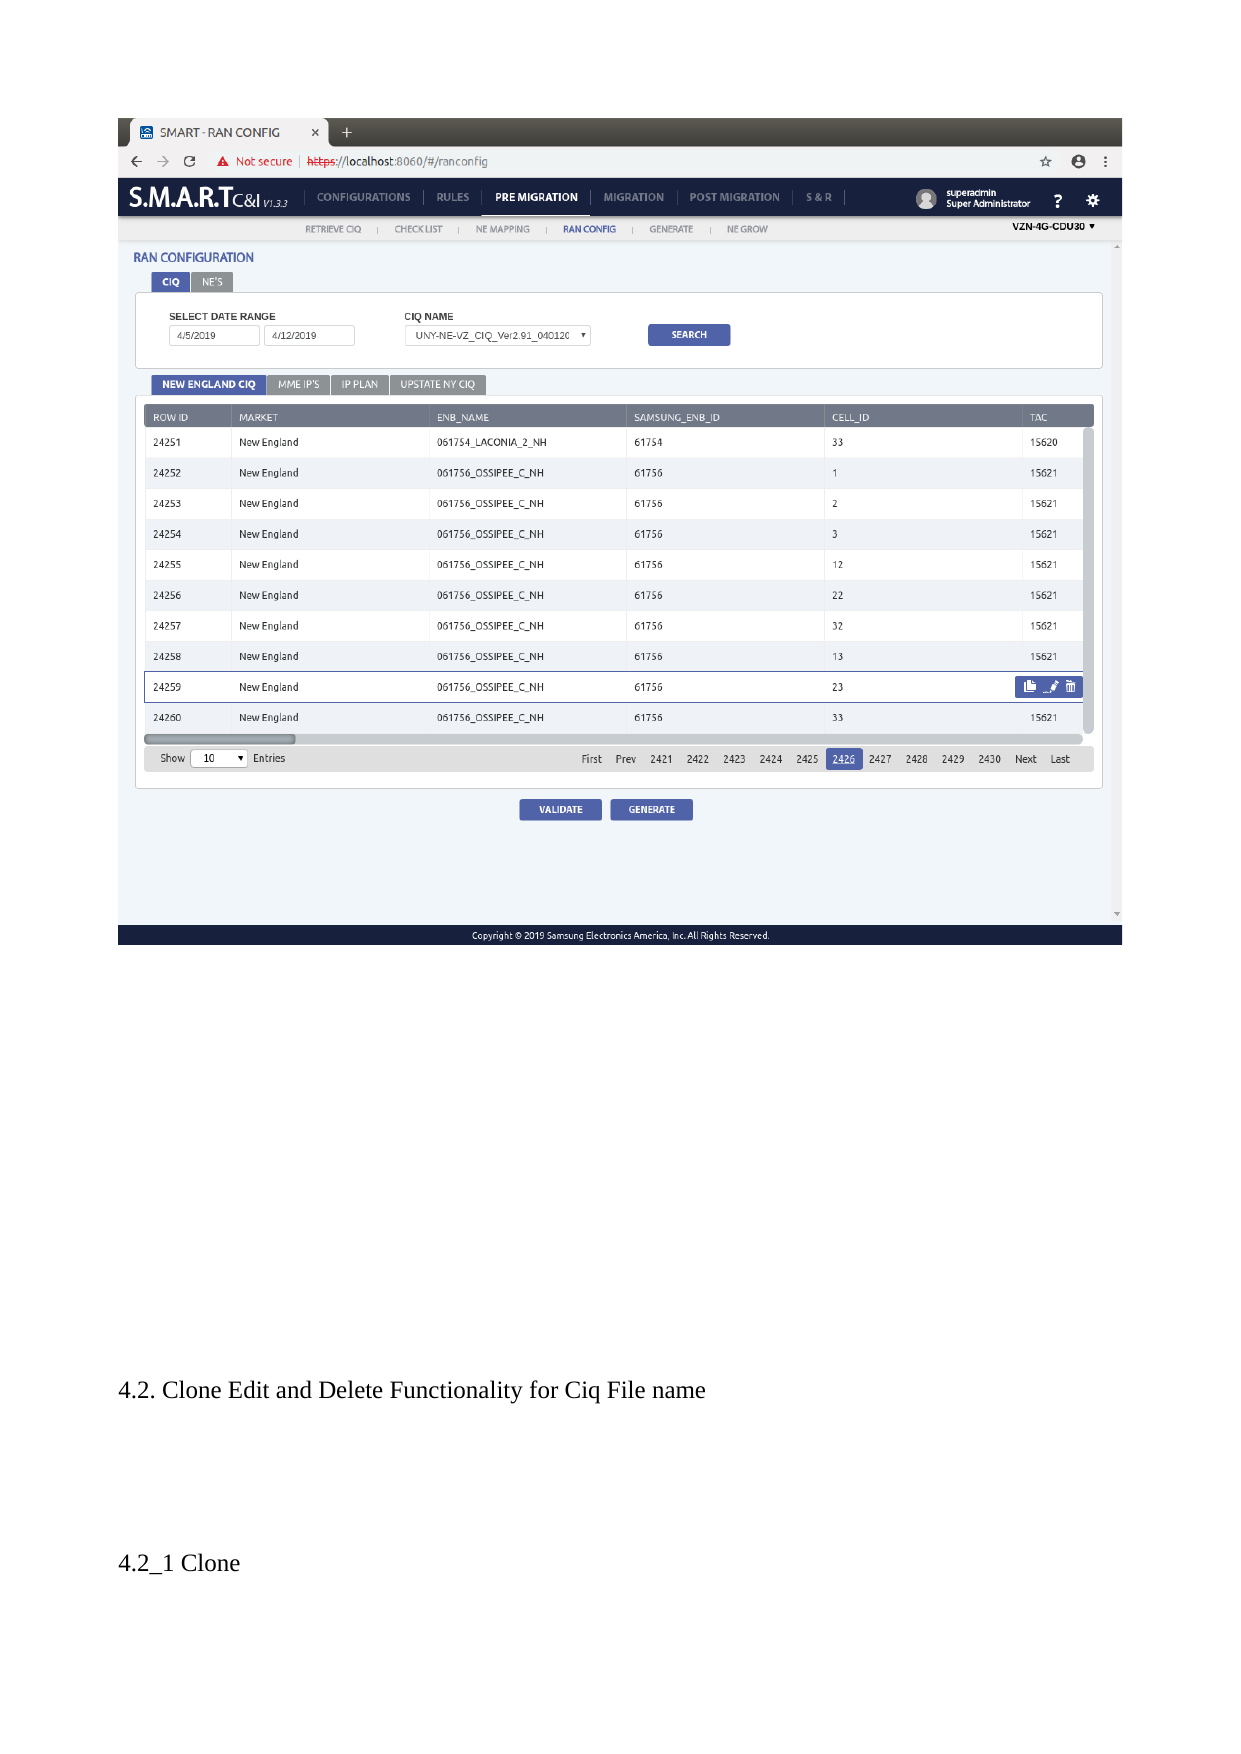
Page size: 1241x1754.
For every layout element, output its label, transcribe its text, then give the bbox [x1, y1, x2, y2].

picture [118, 118, 1123, 945]
text 4.2. Clone Edit and Delete Functionality for Ciq File name [118, 1376, 1122, 1404]
text 4.2_1 Clone [118, 1548, 1122, 1577]
